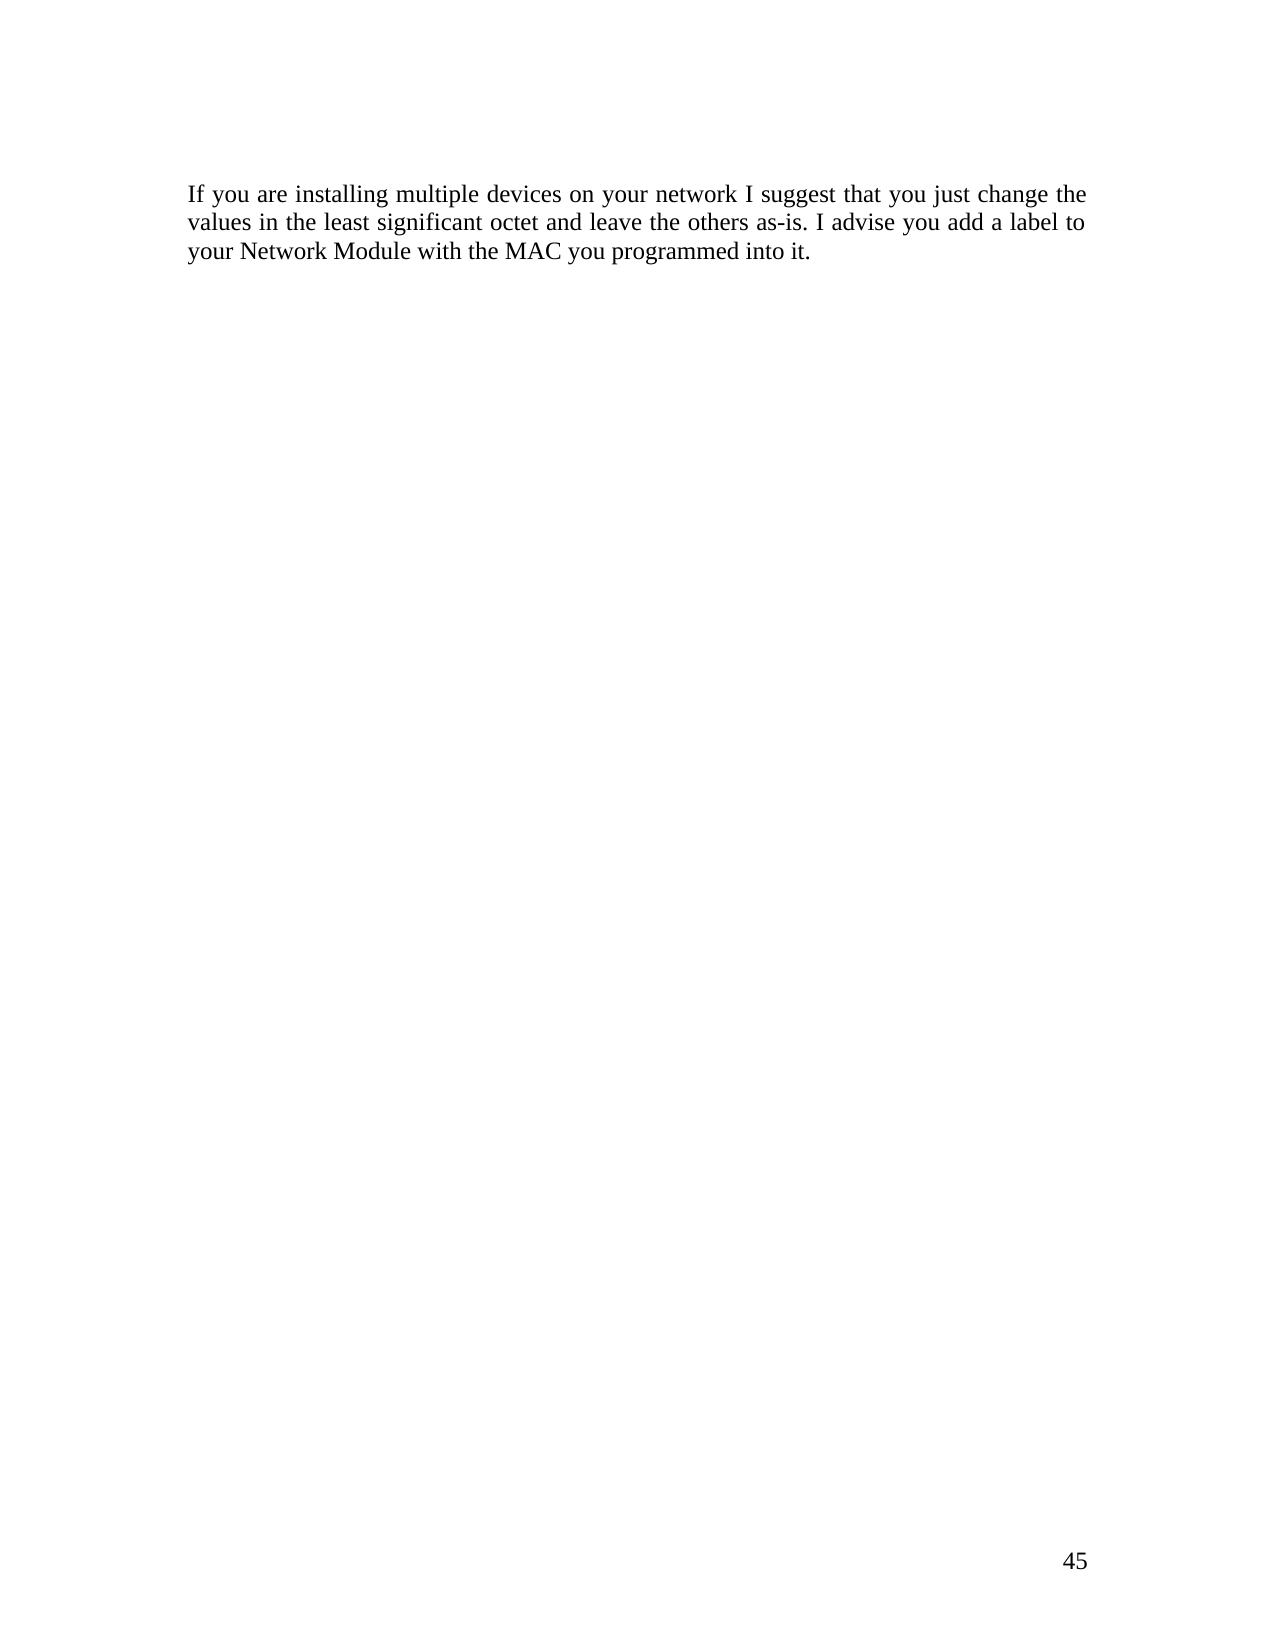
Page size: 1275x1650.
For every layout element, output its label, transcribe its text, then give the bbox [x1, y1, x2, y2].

text If you are installing multiple devices on your network I suggest that you just change the values in the least significant octet and leave the others as-is. I advise you add a label to your Network Module with the MAC you programmed into it. [187, 179, 1087, 265]
